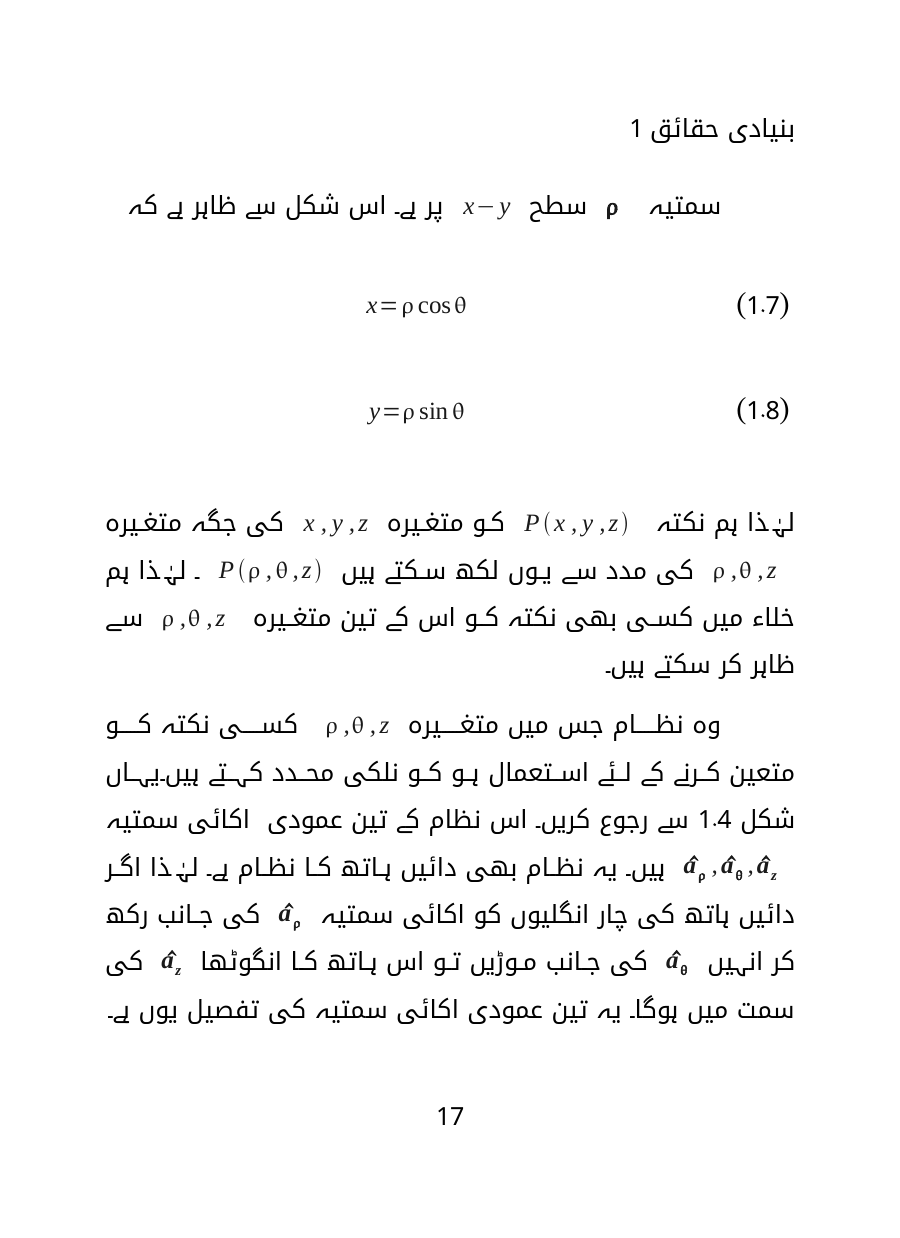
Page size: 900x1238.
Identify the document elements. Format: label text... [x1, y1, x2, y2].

text لہٰذا ہم نکتہ کو متغیرہکی جگہ متغیرہکی مدد سے یوں لکھ سکتے ہیں۔ لہٰذا ہم خلاء میں کسی بھی نکتہ کو اس کے تین متغیرہ سے ظاہر کر سکتے ہیں۔ [105, 500, 795, 689]
table_header [105, 276, 718, 348]
text سمتیہ سطحپر ہے۔ اس شکل سے ظاہر ہے کہ [105, 182, 795, 230]
text وہ نظام جس میں متغیرہ کسی نکتہ کو متعین کرنے کے لئے استعمال ہو کو نلکی محدد کہتے ہیں۔یہاں شکل 1.4 سے رجوع کریں۔ اس نظام کے تین عمودی اکائی سمتیہ ہیں۔ یہ نظام بھی دائیں ہاتھ کا نظام ہے۔ لہٰذا اگر دائیں ہاتھ کی چار انگلیوں کو اکائی سمتیہکی جانب رکھ کر انہیںکی جانب موڑیں تو اس ہاتھ کا انگوٹھاکی سمت میں ہوگا۔ یہ تین عمودی اکائی سمتیہ کی تفصیل یوں ہے۔ [105, 702, 795, 1033]
table_header [105, 382, 718, 453]
table_header (1.8) [718, 382, 795, 453]
table_header (1.7) [718, 276, 795, 348]
